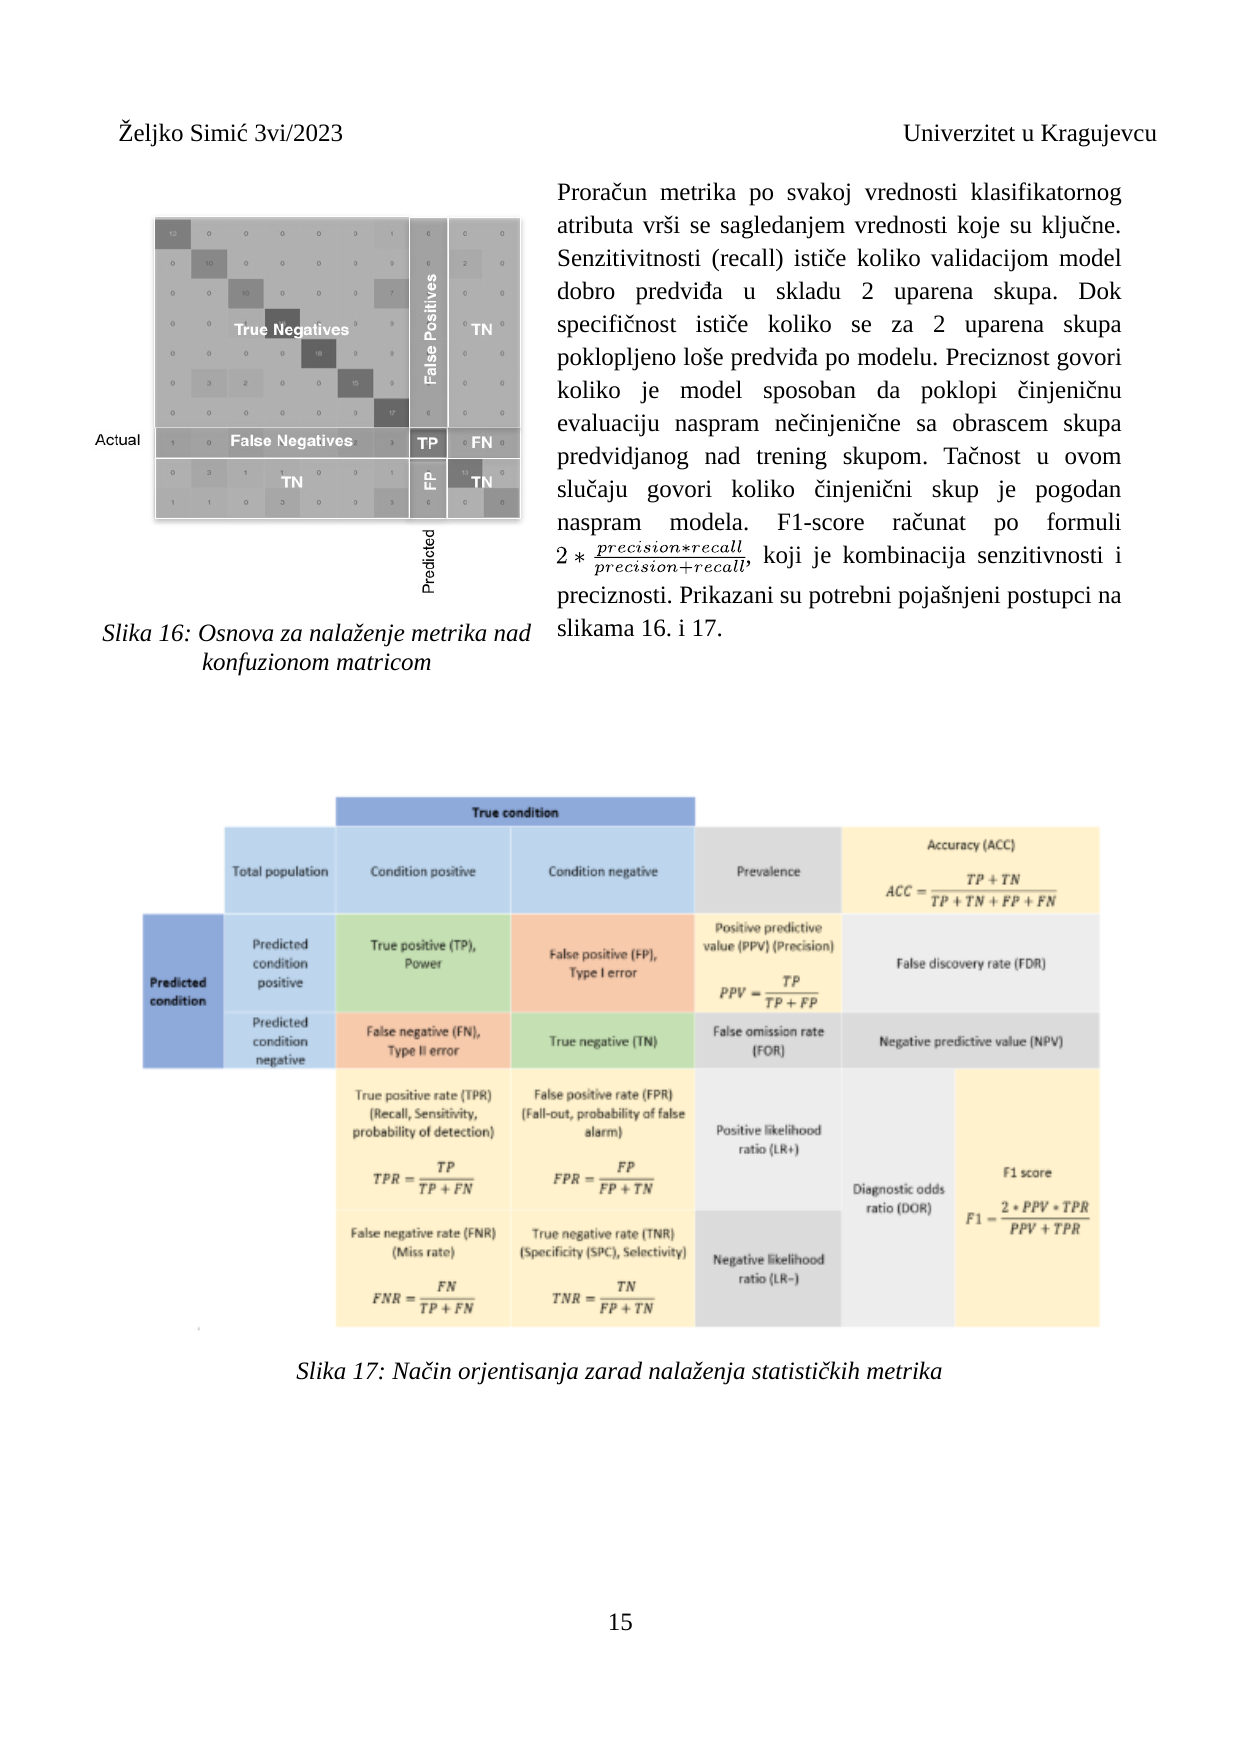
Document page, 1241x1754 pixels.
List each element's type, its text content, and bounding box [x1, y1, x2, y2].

picture [91, 197, 542, 606]
text Proračun metrika po svakoj vrednosti klasifikatornog atributa vrši se sagledanjem vrednosti koje su ključne. Senzitivitnosti (recall) ističe koliko validacijom model dobro predviđa u skladu 2 uparena skupa. Dok specifičnost ističe koliko se za 2 uparena skupa poklopljeno loše predviđa po modelu. Preciznost govori koliko je model sposoban da poklopi činjeničnu evaluaciju naspram nečinjenične sa obrascem skupa predvidjanog nad trening skupom. Tačnost u ovom slučaju govori koliko činjenični skup je pogodan naspram modela. F1-score računat po formuli , koji je kombinacija senzitivnosti i preciznosti. Prikazani su potrebni pojašnjeni postupci na slikama 16. i 17. [91, 177, 1122, 641]
picture [78, 779, 1153, 1344]
text Slika 17: Način orjentisanja zarad nalaženja statističkih metrika [78, 779, 1161, 1385]
text Slika 16: Osnova za nalaženje metrika nad konfuzionom matricom [91, 606, 542, 676]
